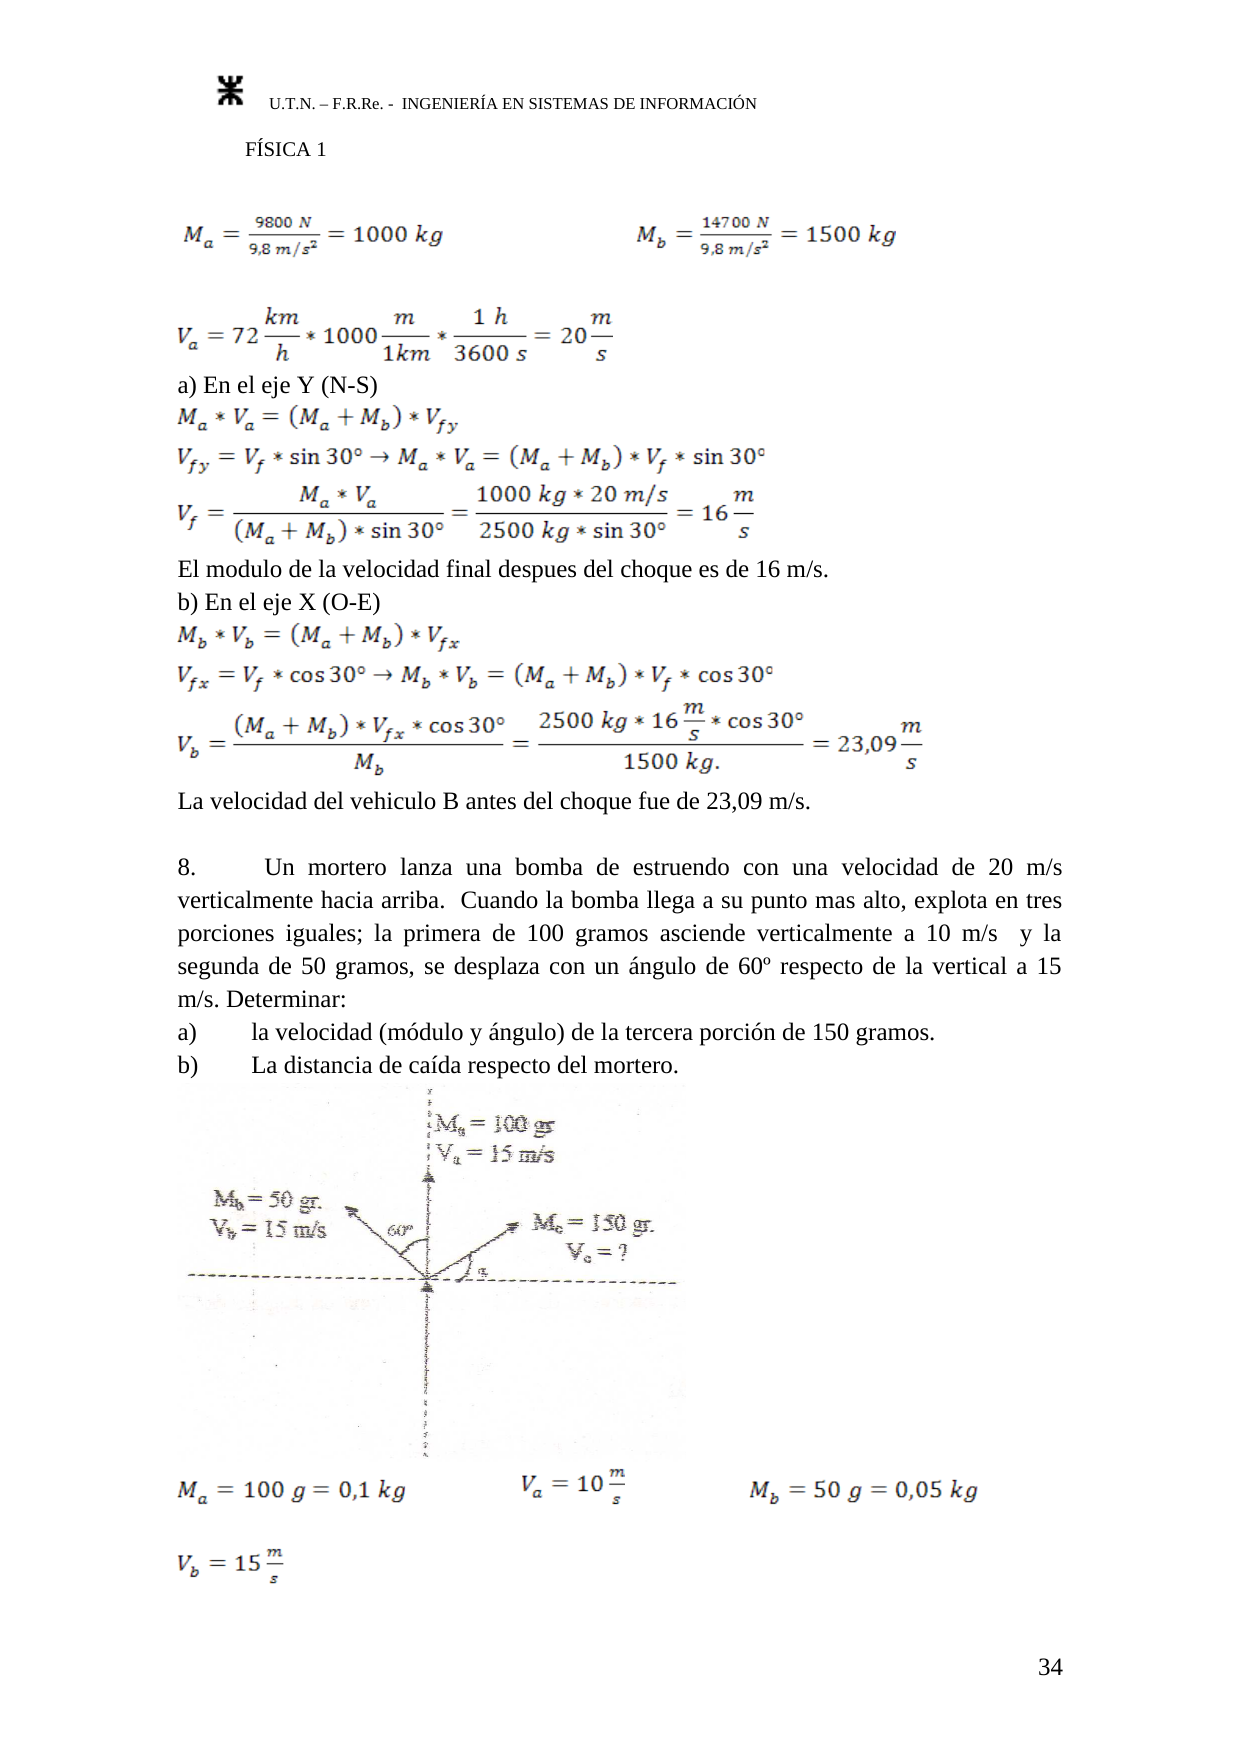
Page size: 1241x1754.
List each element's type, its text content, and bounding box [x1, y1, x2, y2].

text La velocidad del vehiculo B antes del choque fue de 23,09 m/s. [177, 786, 1063, 815]
picture [177, 1476, 406, 1511]
picture [183, 214, 443, 264]
picture [749, 1476, 978, 1511]
text b) En el eje X (O-E) [177, 587, 1063, 616]
text a) la velocidad (módulo y ángulo) de la tercera porción de 150 gramos. [177, 1017, 1063, 1046]
text 8. Un mortero lanza una bomba de estruendo con una velocidad de 20 m/s verticalmente hacia arriba. Cuando la bomba llega a su punto mas alto, explota en tres porciones iguales; la primera de 100 gramos asciende verticalmente a 10 m/s y la segunda de 50 gramos, se desplaza con un ángulo de 60º respecto de la vertical a 15 m/s. Determinar: [177, 852, 1063, 1013]
picture [177, 1083, 686, 1462]
text b) La distancia de caída respecto del mortero. [177, 1050, 1063, 1079]
text a) En el eje Y (N-S) [177, 370, 1063, 398]
picture [177, 620, 460, 657]
text El modulo de la velocidad final despues del choque es de 16 m/s. [177, 554, 1063, 583]
picture [177, 304, 613, 366]
picture [177, 700, 923, 782]
picture [177, 483, 754, 551]
picture [177, 660, 773, 697]
picture [177, 402, 460, 439]
picture [177, 1546, 284, 1590]
picture [177, 443, 765, 479]
picture [522, 1466, 625, 1511]
picture [636, 214, 896, 264]
